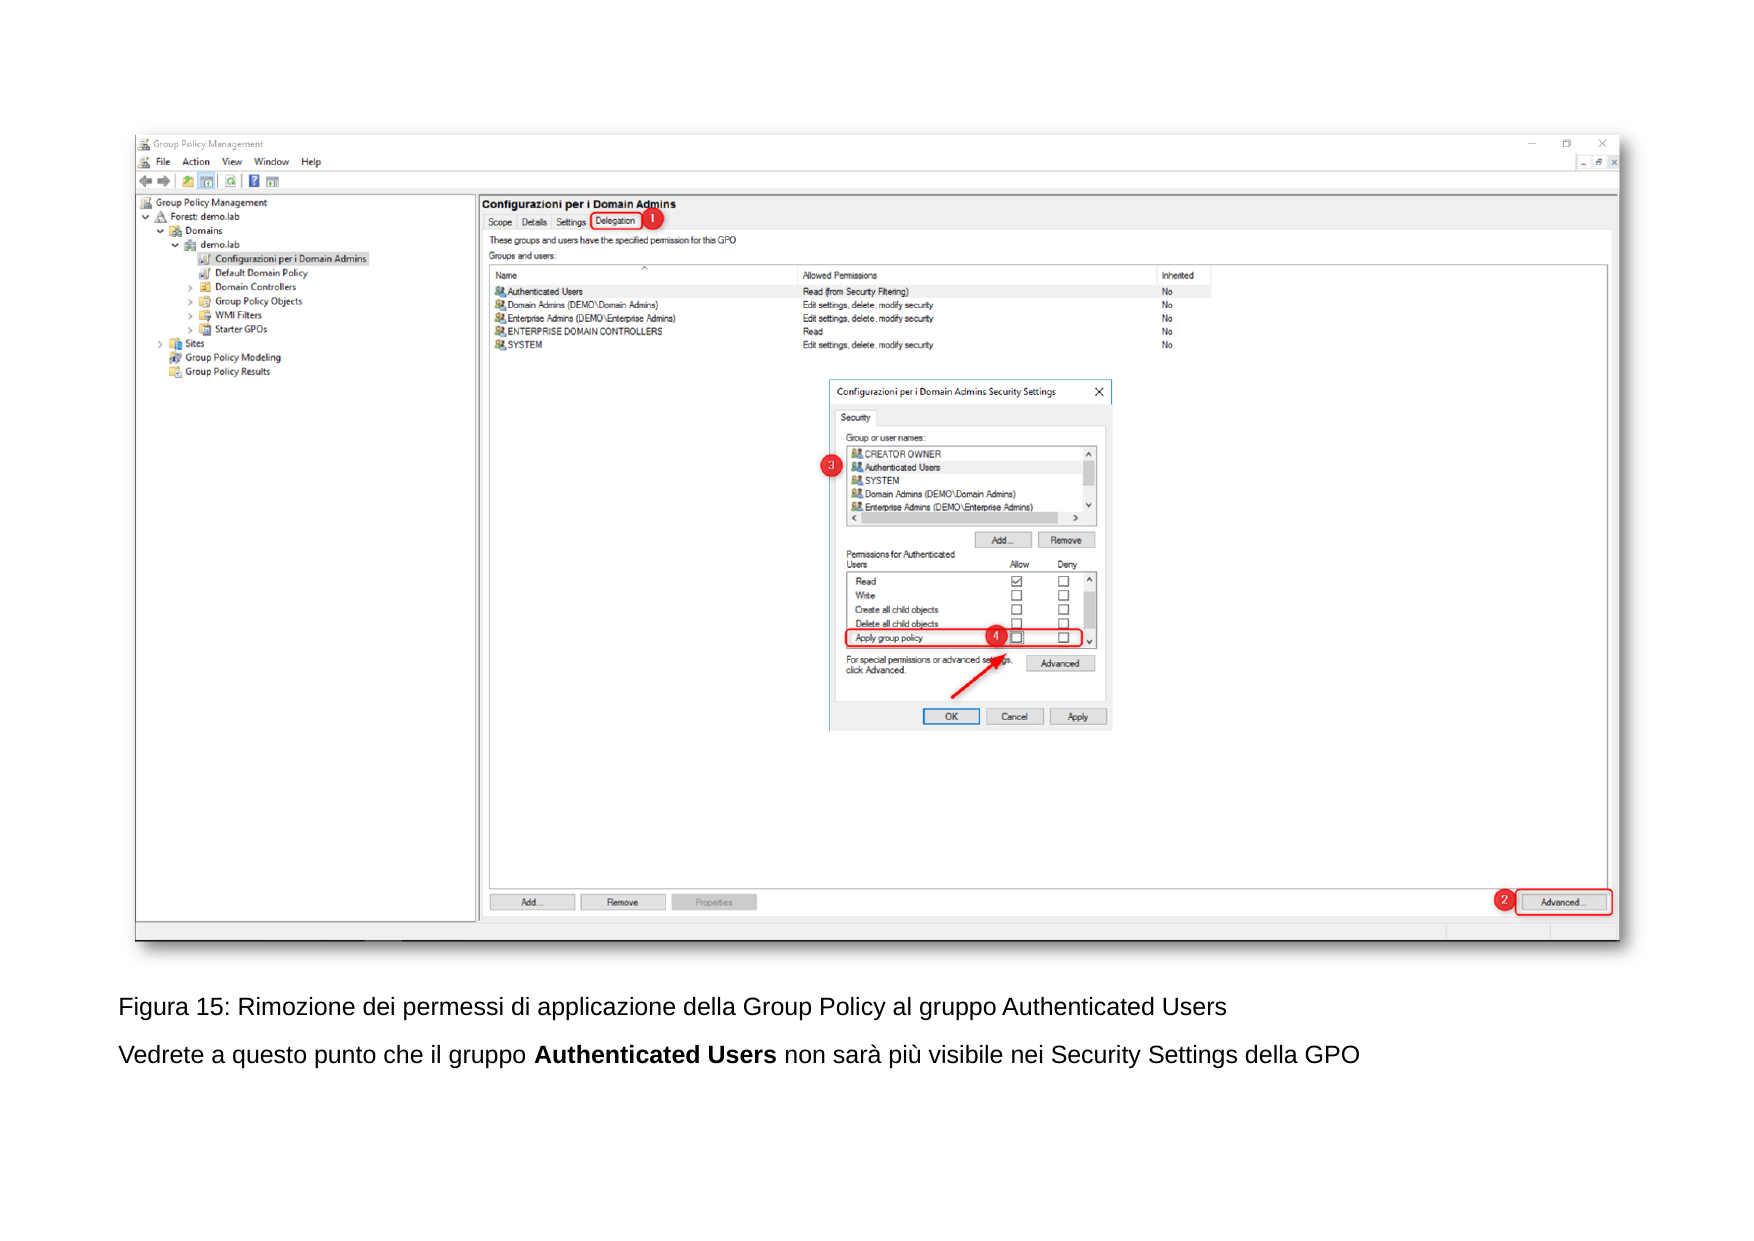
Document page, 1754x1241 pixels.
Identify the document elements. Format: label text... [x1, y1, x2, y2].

picture [118, 118, 1652, 974]
text Figura 15: Rimozione dei permessi di applicazione della Group Policy al gruppo Authenticated Users [118, 992, 1636, 1021]
text Vedrete a questo punto che il gruppo Authenticated Users non sarà più visibile nei Security Settings della GPO [118, 1040, 1636, 1068]
